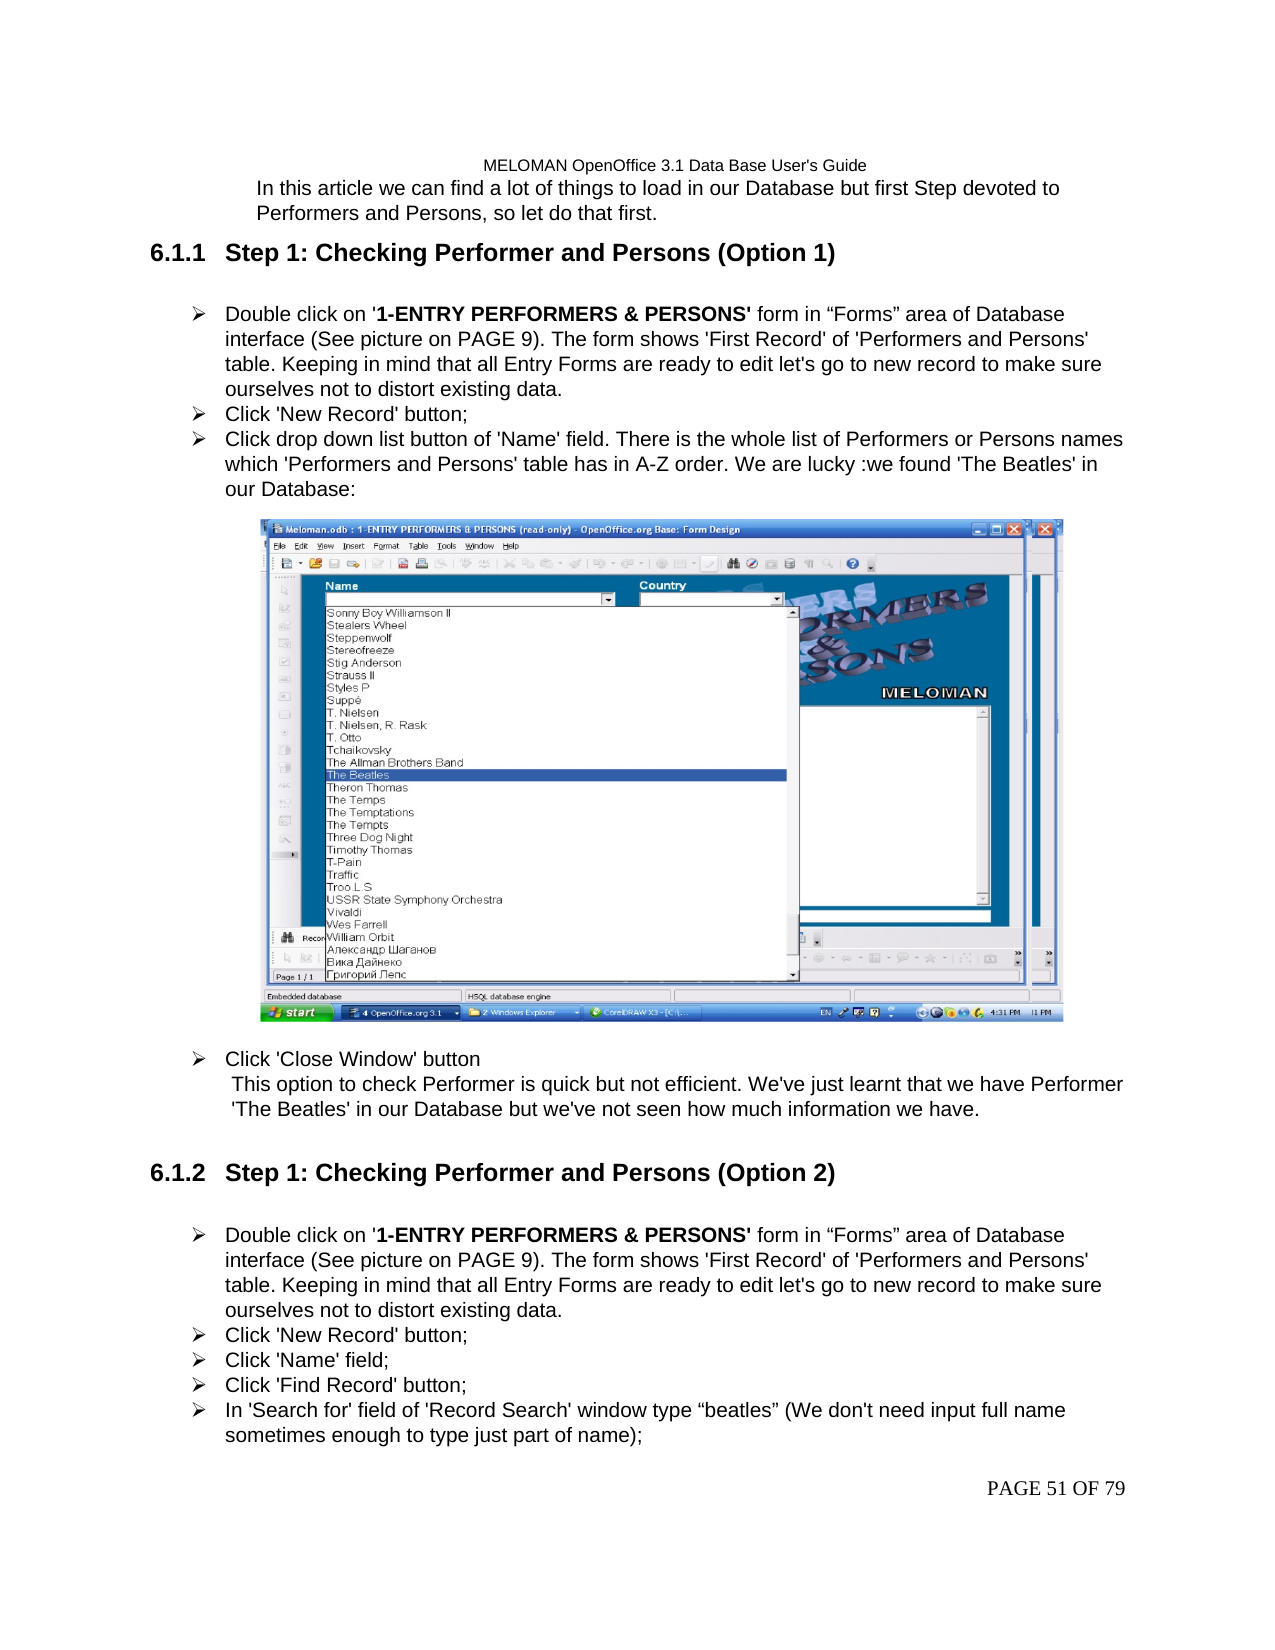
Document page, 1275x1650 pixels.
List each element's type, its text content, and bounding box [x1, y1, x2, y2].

list Click 'New Record' button; [191, 401, 1125, 426]
list In 'Search for' field of 'Record Search' window type “beatles” (We don't need input full name sometimes enough to type just part of name); [191, 1397, 1125, 1447]
list This option to check Performer is quick but not efficient. We've just learnt that we have Performer 'The Beatles' in our Database but we've not seen how much information we have. [231, 1071, 1125, 1121]
picture [260, 519, 1064, 1022]
subtitle Step 1: Checking Performer and Persons (Option 1) [150, 237, 1125, 266]
list Click 'Close Window' button [191, 1046, 1125, 1071]
list Click 'Find Record' button; [191, 1372, 1125, 1397]
subtitle Step 1: Checking Performer and Persons (Option 2) [150, 1158, 1125, 1187]
list Click 'Name' field; [191, 1347, 1125, 1372]
list Click drop down list button of 'Name' field. There is the whole list of Performers or Persons names which 'Performers and Persons' table has in A-Z order. We are lucky :we found 'The Beatles' in our Database: [191, 426, 1125, 501]
list Double click on '1-ENTRY PERFORMERS & PERSONS' form in “Forms” area of Database interface (See picture on PAGE 9). The form shows 'First Record' of 'Performers and Persons' table. Keeping in mind that all Entry Forms are ready to edit let's go to new record to make sure ourselves not to distort existing data. [191, 301, 1125, 401]
list In this article we can find a lot of things to load in our Database but first Step devoted to Performers and Persons, so let do that first. [227, 175, 1125, 225]
list Click 'New Record' button; [191, 1322, 1125, 1347]
list Double click on '1-ENTRY PERFORMERS & PERSONS' form in “Forms” area of Database interface (See picture on PAGE 9). The form shows 'First Record' of 'Performers and Persons' table. Keeping in mind that all Entry Forms are ready to edit let's go to new record to make sure ourselves not to distort existing data. [191, 1222, 1125, 1322]
